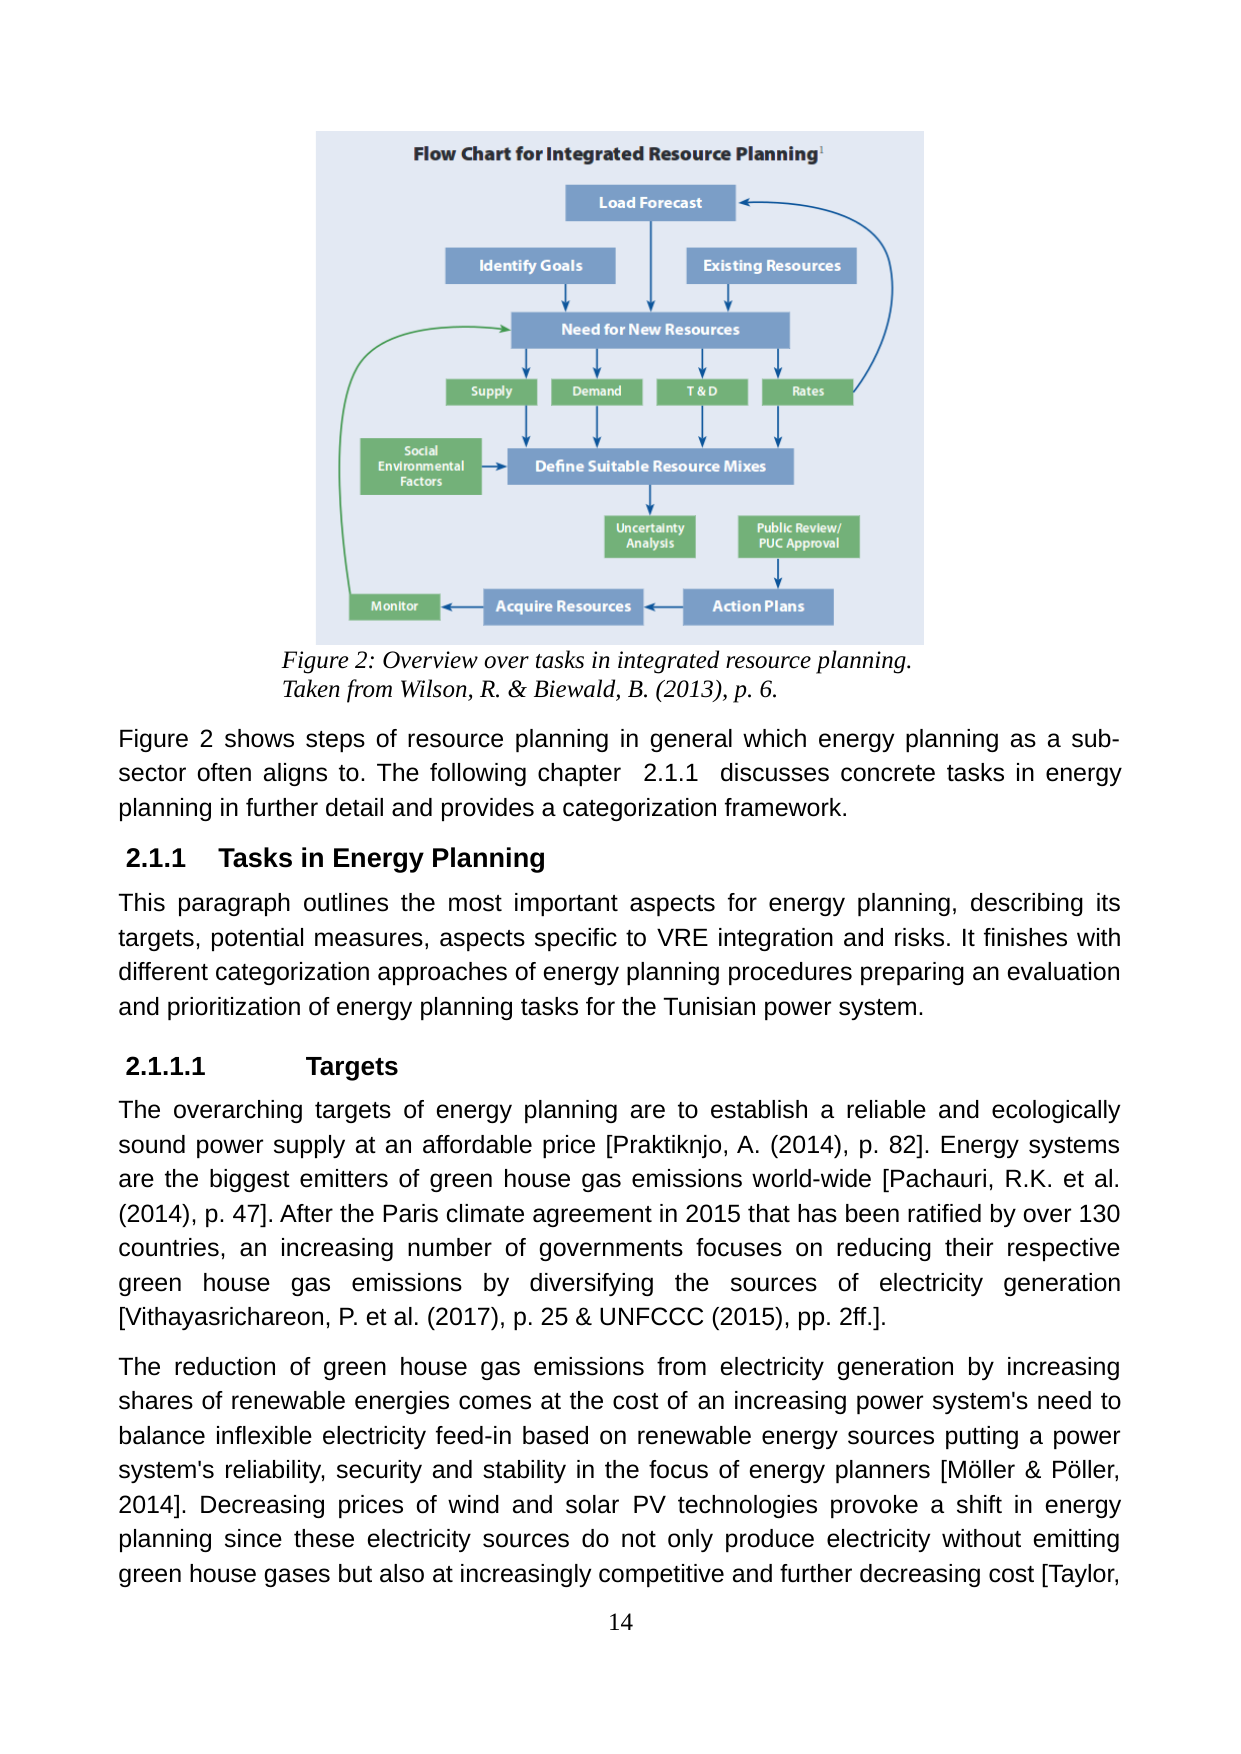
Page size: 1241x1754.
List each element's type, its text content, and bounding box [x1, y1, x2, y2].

text This paragraph outlines the most important aspects for energy planning, describing its targets, potential measures, aspects specific to VRE integration and risks. It finishes with different categorization approaches of energy planning procedures preparing an evaluation and prioritization of energy planning tasks for the Tunisian power system. [118, 888, 1122, 1021]
subtitle Targets [118, 1050, 1122, 1081]
text Figure 2: Overview over tasks in integrated resource planning. Taken from Wilson, R. & Biewald, B. (2013), p. 6. [282, 144, 959, 703]
text The overarching targets of energy planning are to establish a reliable and ecologically sound power supply at an affordable price [Praktiknjo, A. (2014), p. 82]. Energy systems are the biggest emitters of green house gas emissions world-wide [Pachauri, R.K. et al. (2014), p. 47]. After the Paris climate agreement in 2015 that has been ratified by over 130 countries, an increasing number of governments focuses on reducing their respective green house gas emissions by diversifying the sources of electricity generation [Vithayasrichareon, P. et al. (2017), p. 25 & UNFCCC (2015), pp. 2ff.]. [118, 1096, 1122, 1331]
text Figure 2 shows steps of resource planning in general which energy planning as a sub-sector often aligns to. The following chapter 2.1.1 discusses concrete tasks in energy planning in further detail and provides a categorization framework. [118, 118, 1122, 821]
text The reduction of green house gas emissions from electricity generation by increasing shares of renewable energies comes at the cost of an increasing power system's need to balance inflexible electricity feed-in based on renewable energy sources putting a power system's reliability, security and stability in the focus of energy planners [Möller & Pöller, 2014]. Decreasing prices of wind and solar PV technologies provoke a shift in energy planning since these electricity sources do not only produce electricity without emitting green house gases but also at increasingly competitive and further decreasing cost [Taylor, [118, 1352, 1122, 1587]
picture [315, 131, 925, 646]
subtitle Tasks in Energy Planning [118, 842, 1122, 873]
